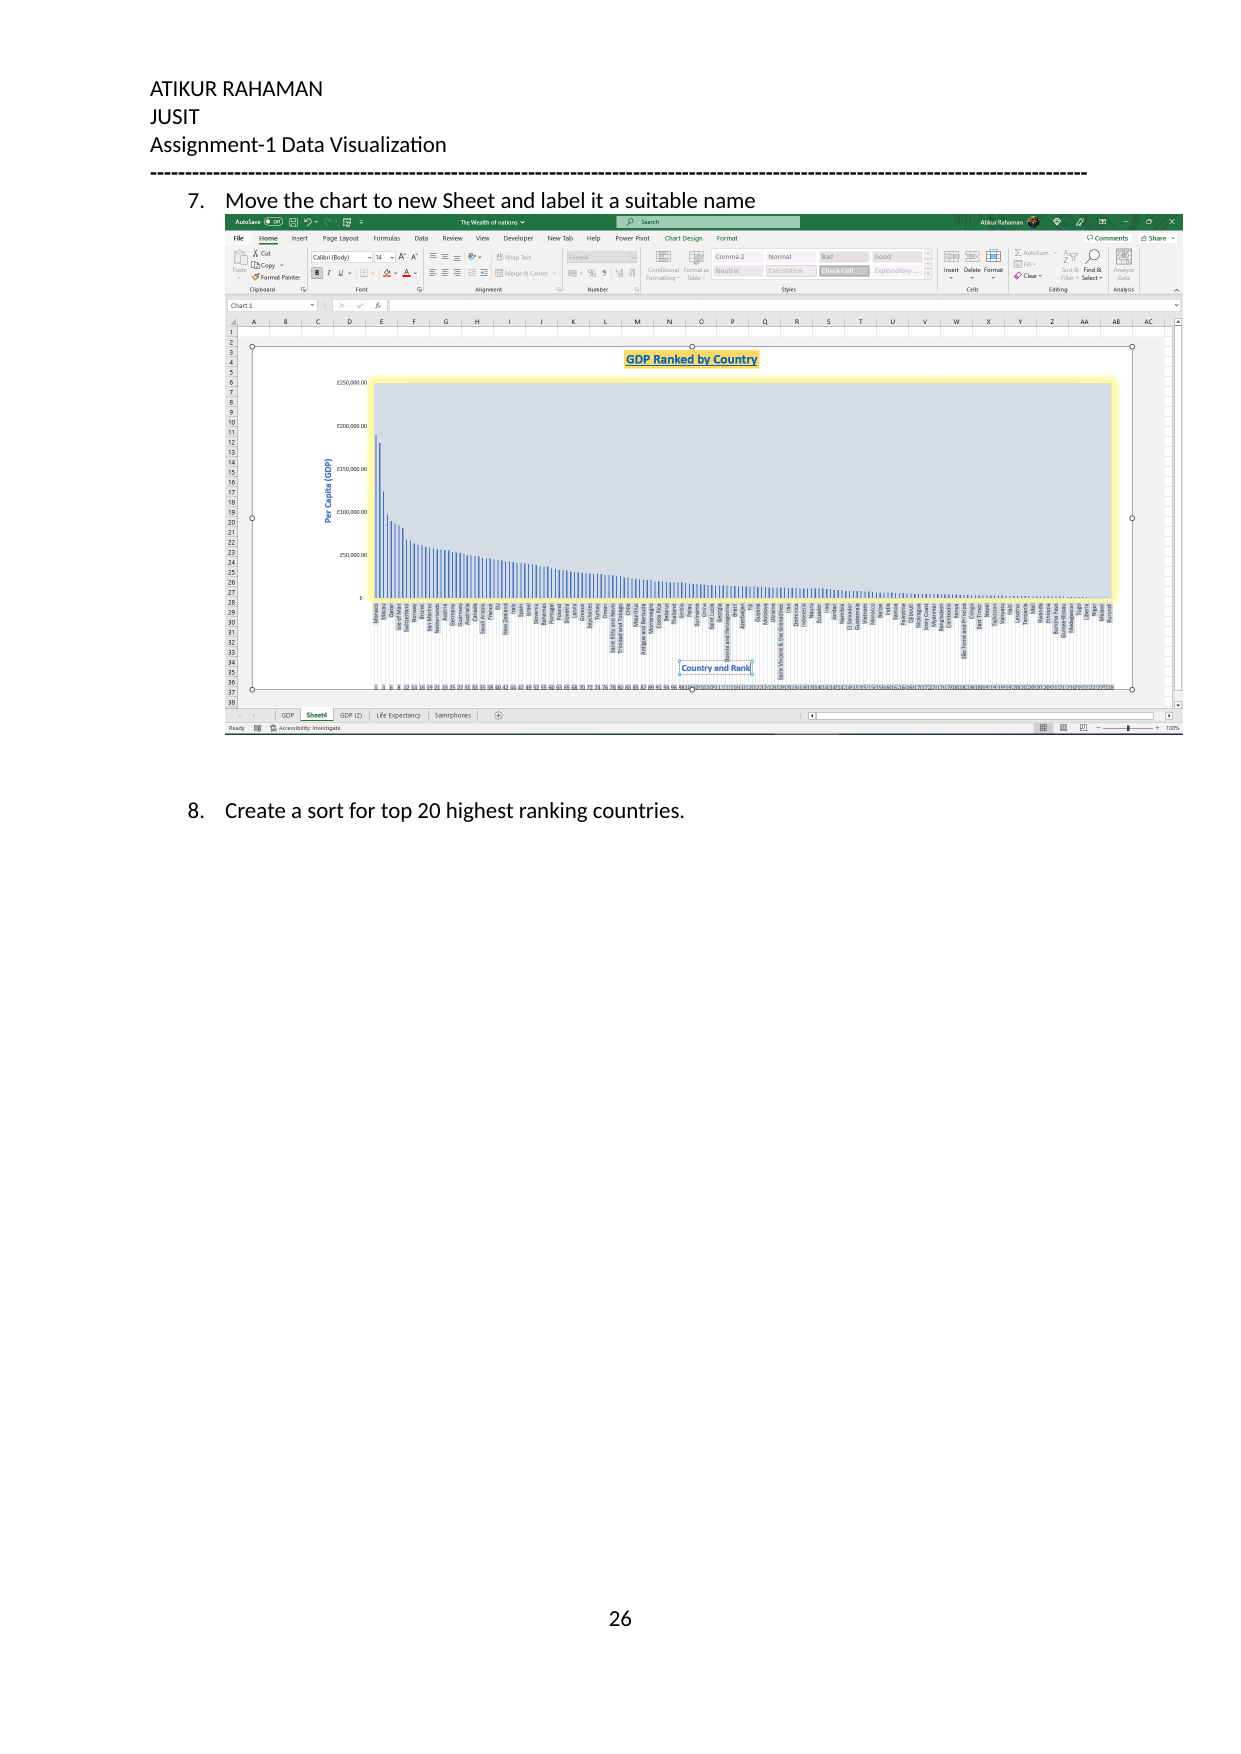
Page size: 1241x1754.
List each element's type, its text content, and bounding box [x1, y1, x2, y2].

list Create a sort for top 20 highest ranking countries. [187, 797, 1090, 825]
list Move the chart to new Sheet and label it a suitable name [187, 186, 1090, 734]
